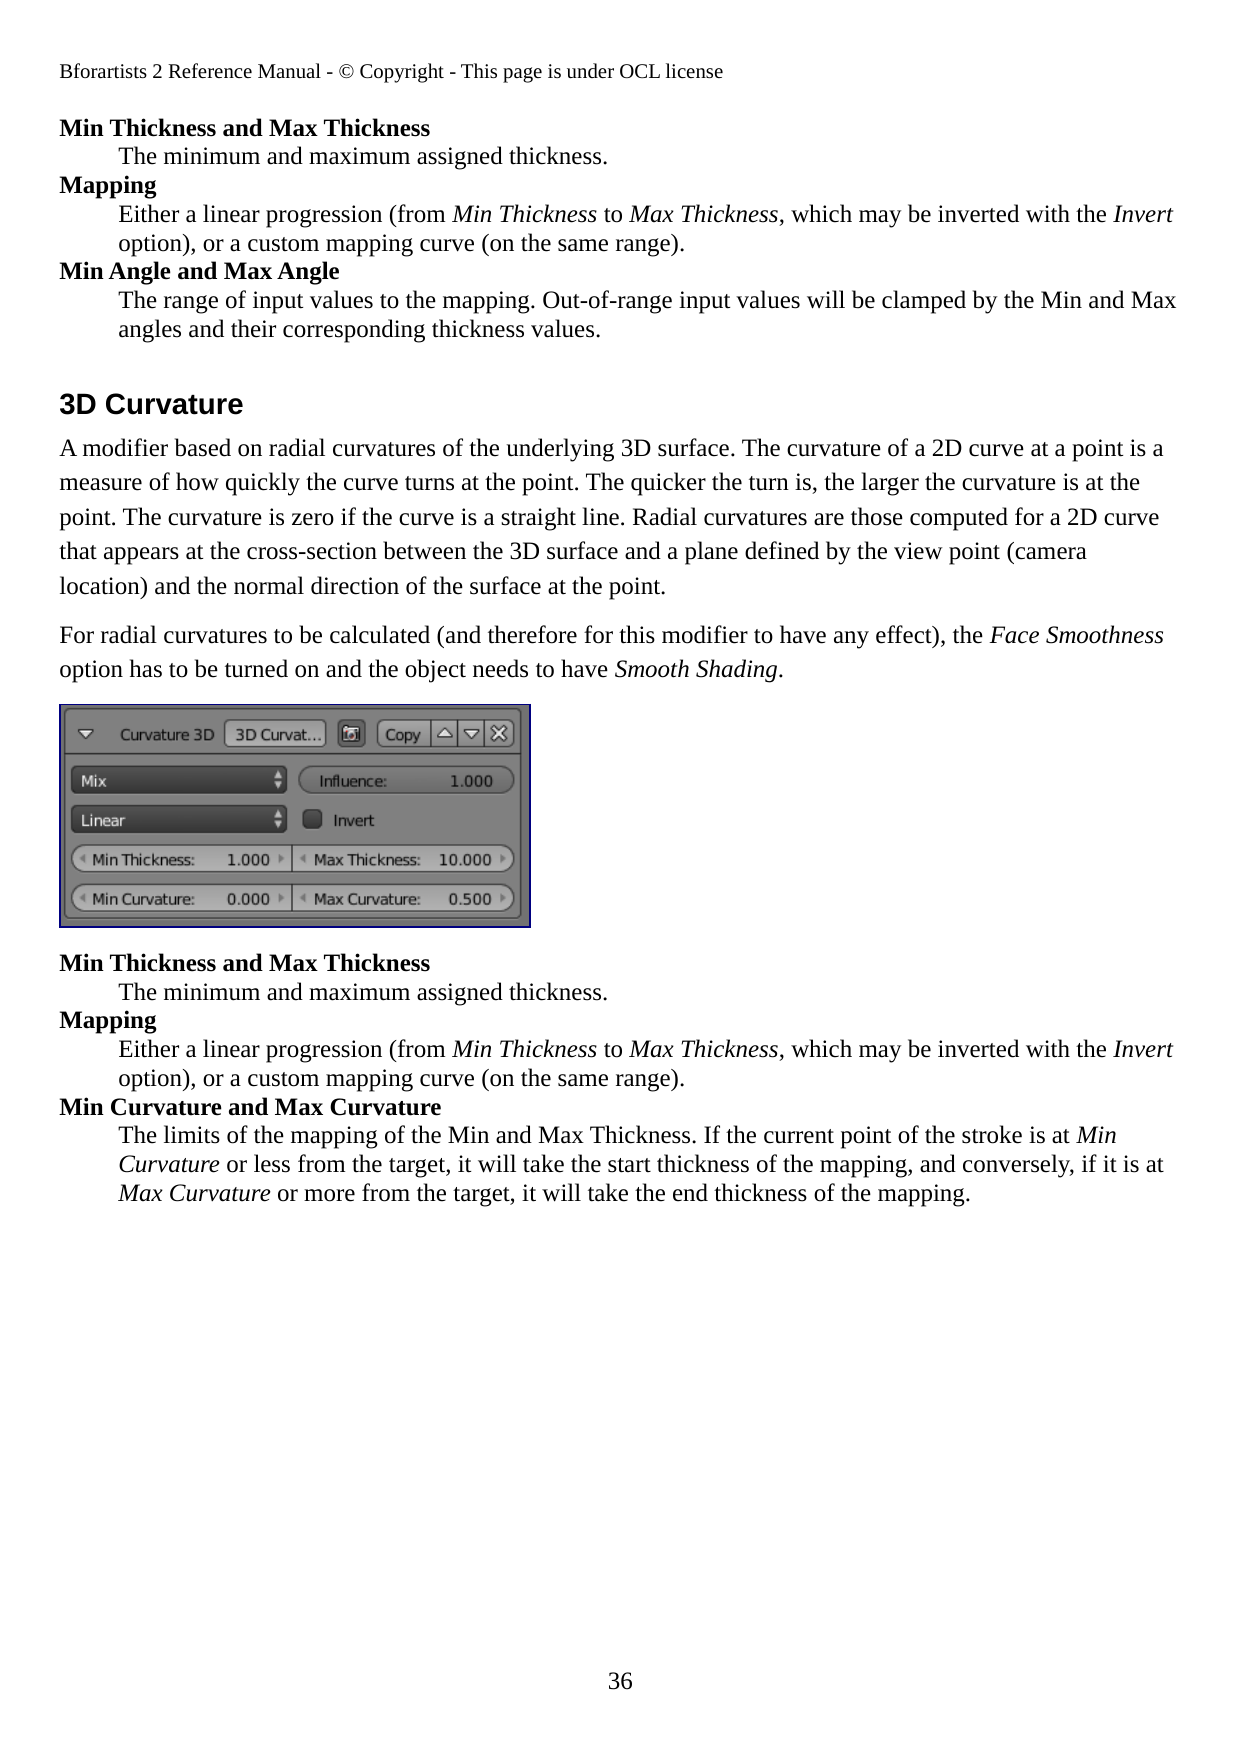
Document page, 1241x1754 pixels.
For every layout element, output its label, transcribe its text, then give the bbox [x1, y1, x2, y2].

list Either a linear progression (from Min Thickness to Max Thickness, which may be inverted with the Invert option), or a custom mapping curve (on the same range). [118, 199, 1181, 256]
list Either a linear progression (from Min Thickness to Max Thickness, which may be inverted with the Invert option), or a custom mapping curve (on the same range). [118, 1034, 1181, 1092]
subtitle 3D Curvature [59, 387, 1181, 420]
list The range of input values to the mapping. Out-of-range input values will be clamped by the Min and Max angles and their corresponding thickness values. [118, 285, 1181, 343]
list The minimum and maximum assigned thickness. [118, 141, 1181, 170]
list The minimum and maximum assigned thickness. [118, 977, 1181, 1005]
subtitle Min Thickness and Max Thickness [59, 113, 1181, 141]
subtitle Mapping [59, 1005, 1181, 1034]
subtitle Min Angle and Max Angle [59, 256, 1181, 285]
text A modifier based on radial curvatures of the underlying 3D surface. The curvature of a 2D curve at a point is a measure of how quickly the curve turns at the point. The quicker the turn is, the larger the curvature is at the point. The curvature is zero if the curve is a straight line. Radial curvatures are those computed for a 2D curve that appears at the cross-section between the 3D surface and a plane defined by the view point (camera location) and the normal direction of the surface at the point. [59, 433, 1181, 599]
picture [61, 705, 529, 926]
list The limits of the mapping of the Min and Max Thickness. If the current point of the stroke is at Min Curvature or less from the target, it will take the start thickness of the mapping, and conversely, if it is at Max Curvature or more from the target, it will take the end thickness of the mapping. [118, 1120, 1181, 1207]
subtitle Min Curvature and Max Curvature [59, 1092, 1181, 1120]
text For radial curvatures to be calculated (and therefore for this modifier to have any effect), the Face Smoothness option has to be turned on and the object needs to have Smooth Shading. [59, 620, 1181, 683]
subtitle Min Thickness and Max Thickness [59, 948, 1181, 977]
subtitle Mapping [59, 170, 1181, 199]
